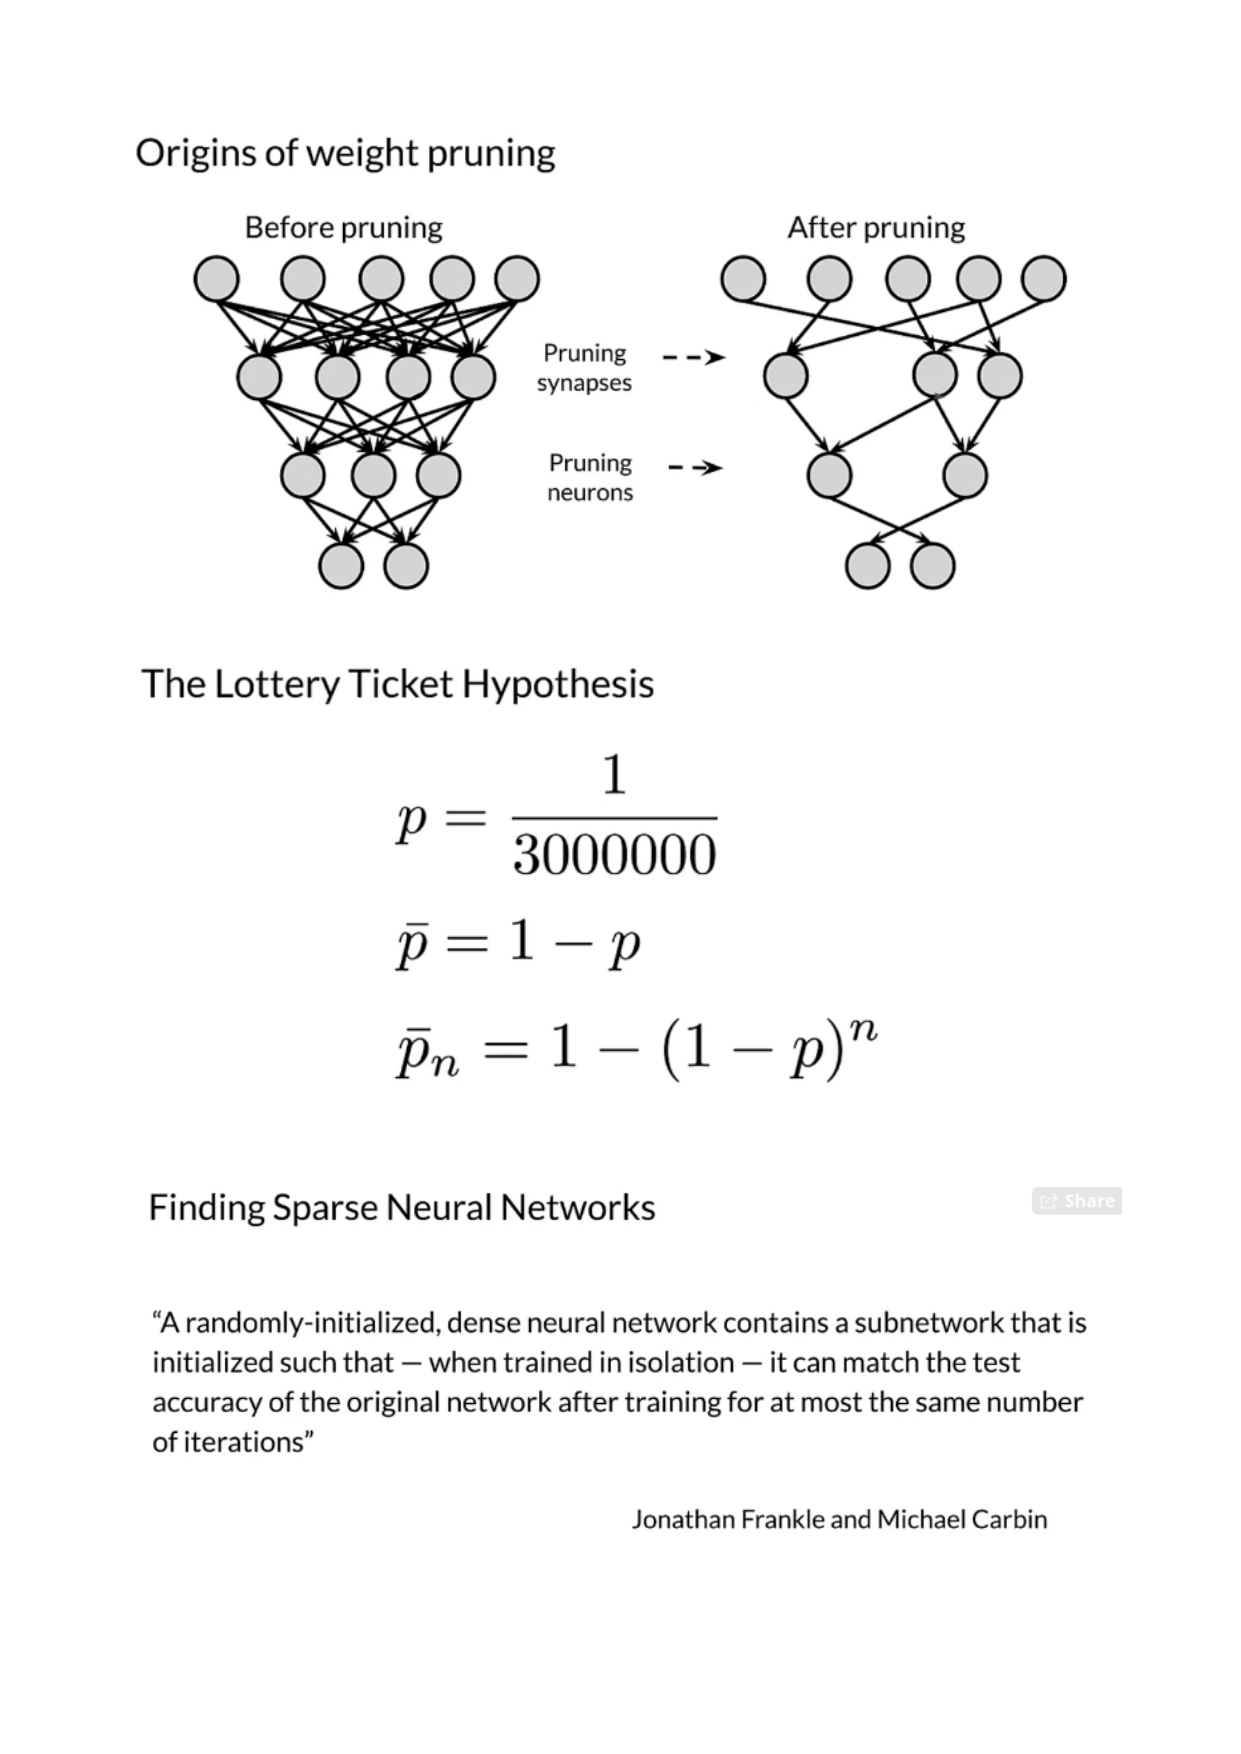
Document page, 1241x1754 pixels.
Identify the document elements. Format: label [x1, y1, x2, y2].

picture [118, 655, 1123, 1121]
picture [118, 118, 1123, 604]
picture [118, 1172, 1123, 1557]
